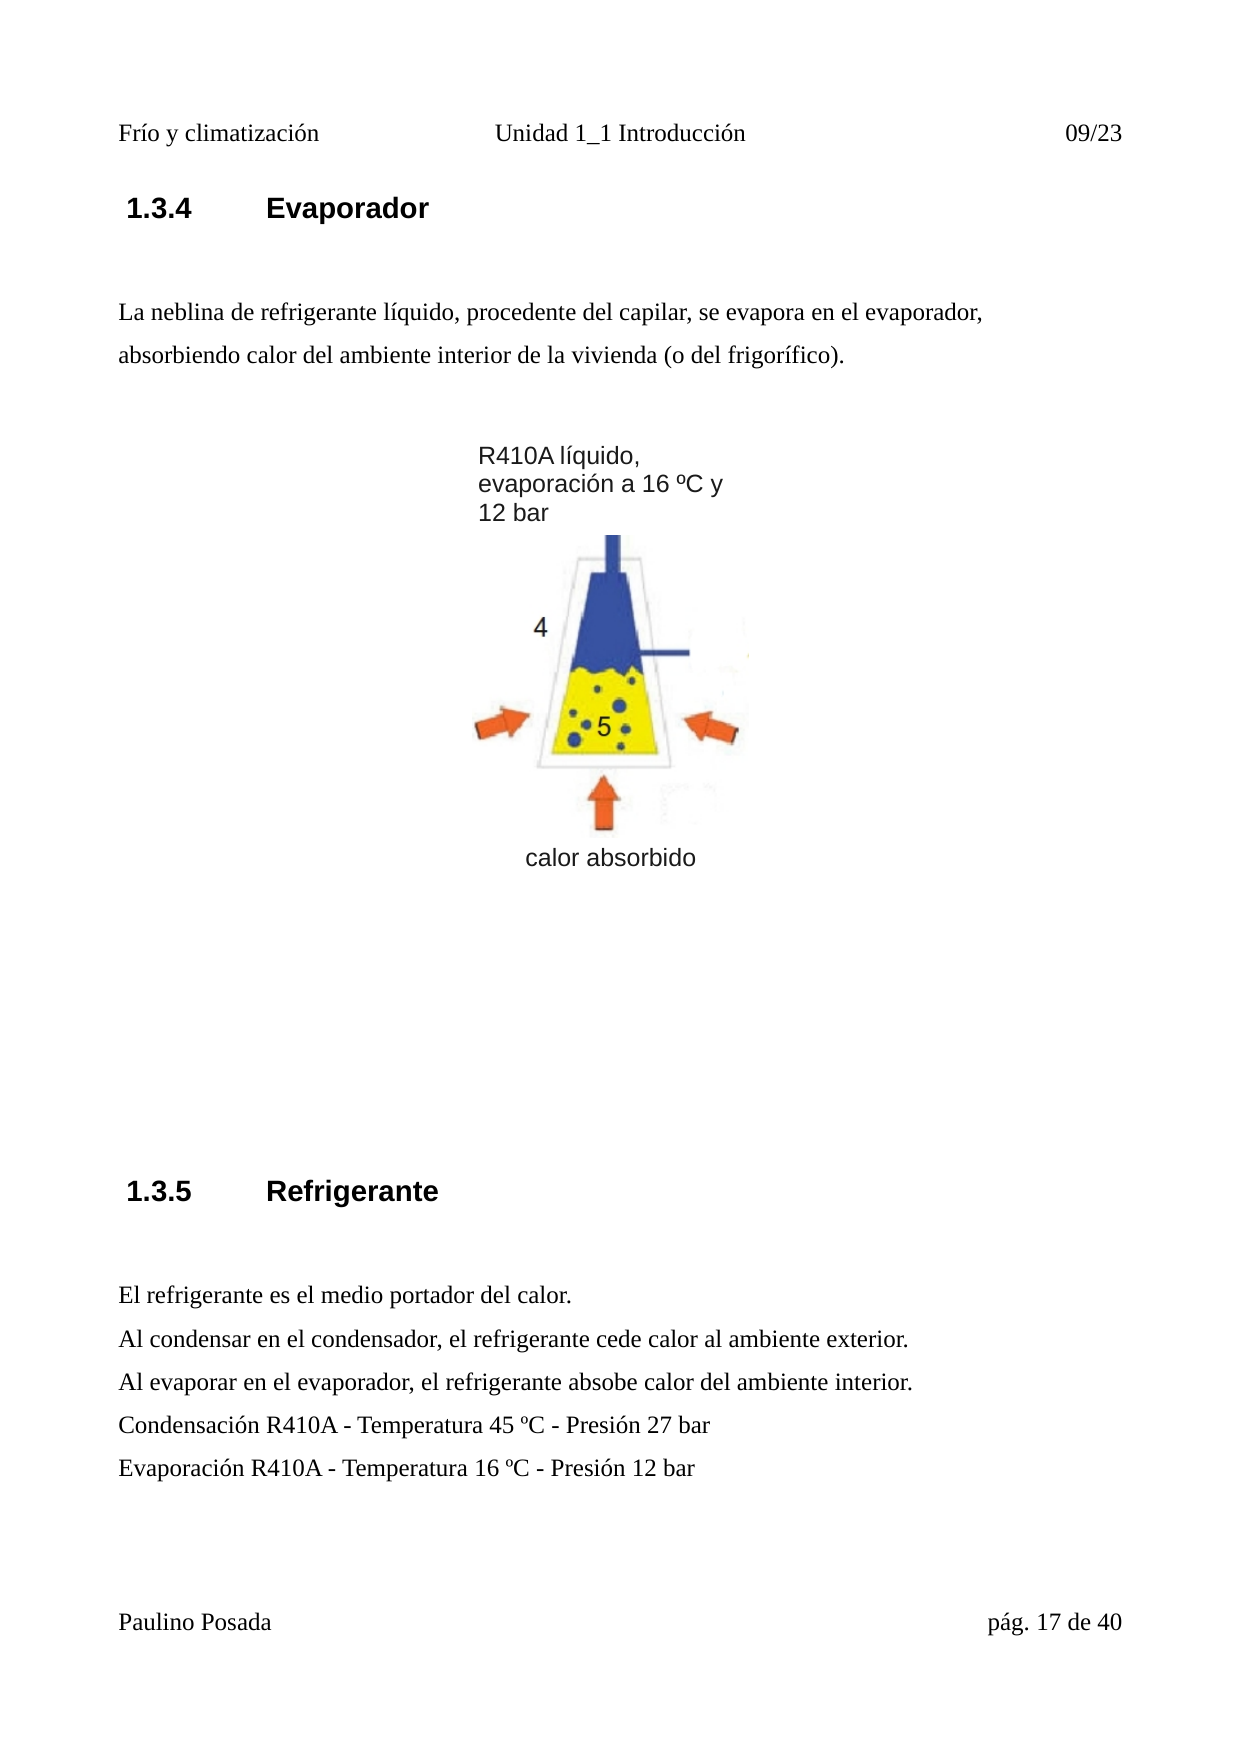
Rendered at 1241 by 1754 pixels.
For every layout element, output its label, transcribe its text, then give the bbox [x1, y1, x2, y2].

text Al evaporar en el evaporador, el refrigerante absobe calor del ambiente interior. [118, 1367, 1122, 1396]
subtitle Evaporador [118, 191, 1122, 225]
picture [472, 535, 749, 838]
text Evaporación R410A - Temperatura 16 ºC - Presión 12 bar [118, 1453, 1122, 1482]
text La neblina de refrigerante líquido, procedente del capilar, se evapora en el evaporador, [118, 297, 1122, 326]
text Condensación R410A - Temperatura 45 ºC - Presión 27 bar [118, 1410, 1122, 1439]
text absorbiendo calor del ambiente interior de la vivienda (o del frigorífico). [118, 340, 1122, 369]
text El refrigerante es el medio portador del calor. [118, 1281, 1122, 1309]
subtitle Refrigerante [118, 1174, 1122, 1208]
text Al condensar en el condensador, el refrigerante cede calor al ambiente exterior. [118, 1324, 1122, 1352]
